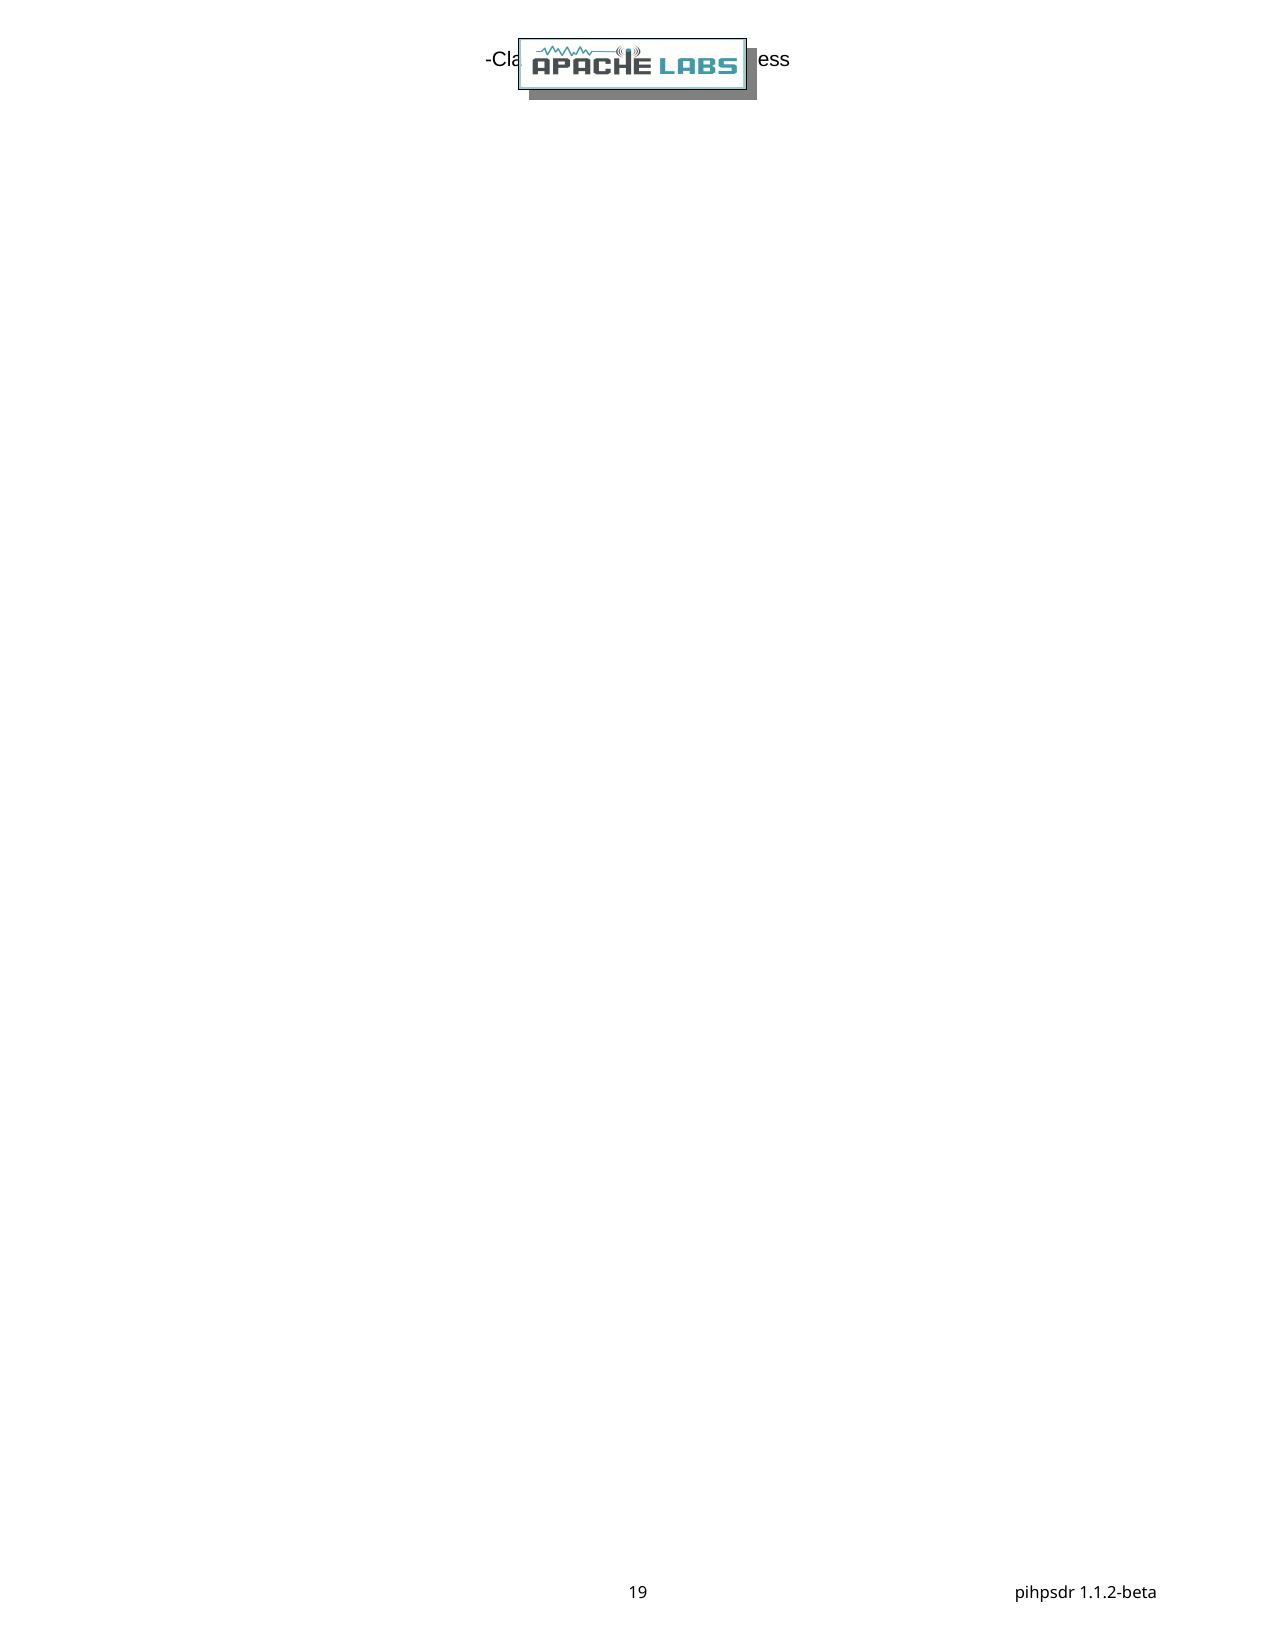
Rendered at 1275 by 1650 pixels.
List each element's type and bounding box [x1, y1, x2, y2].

picture [521, 40, 744, 87]
